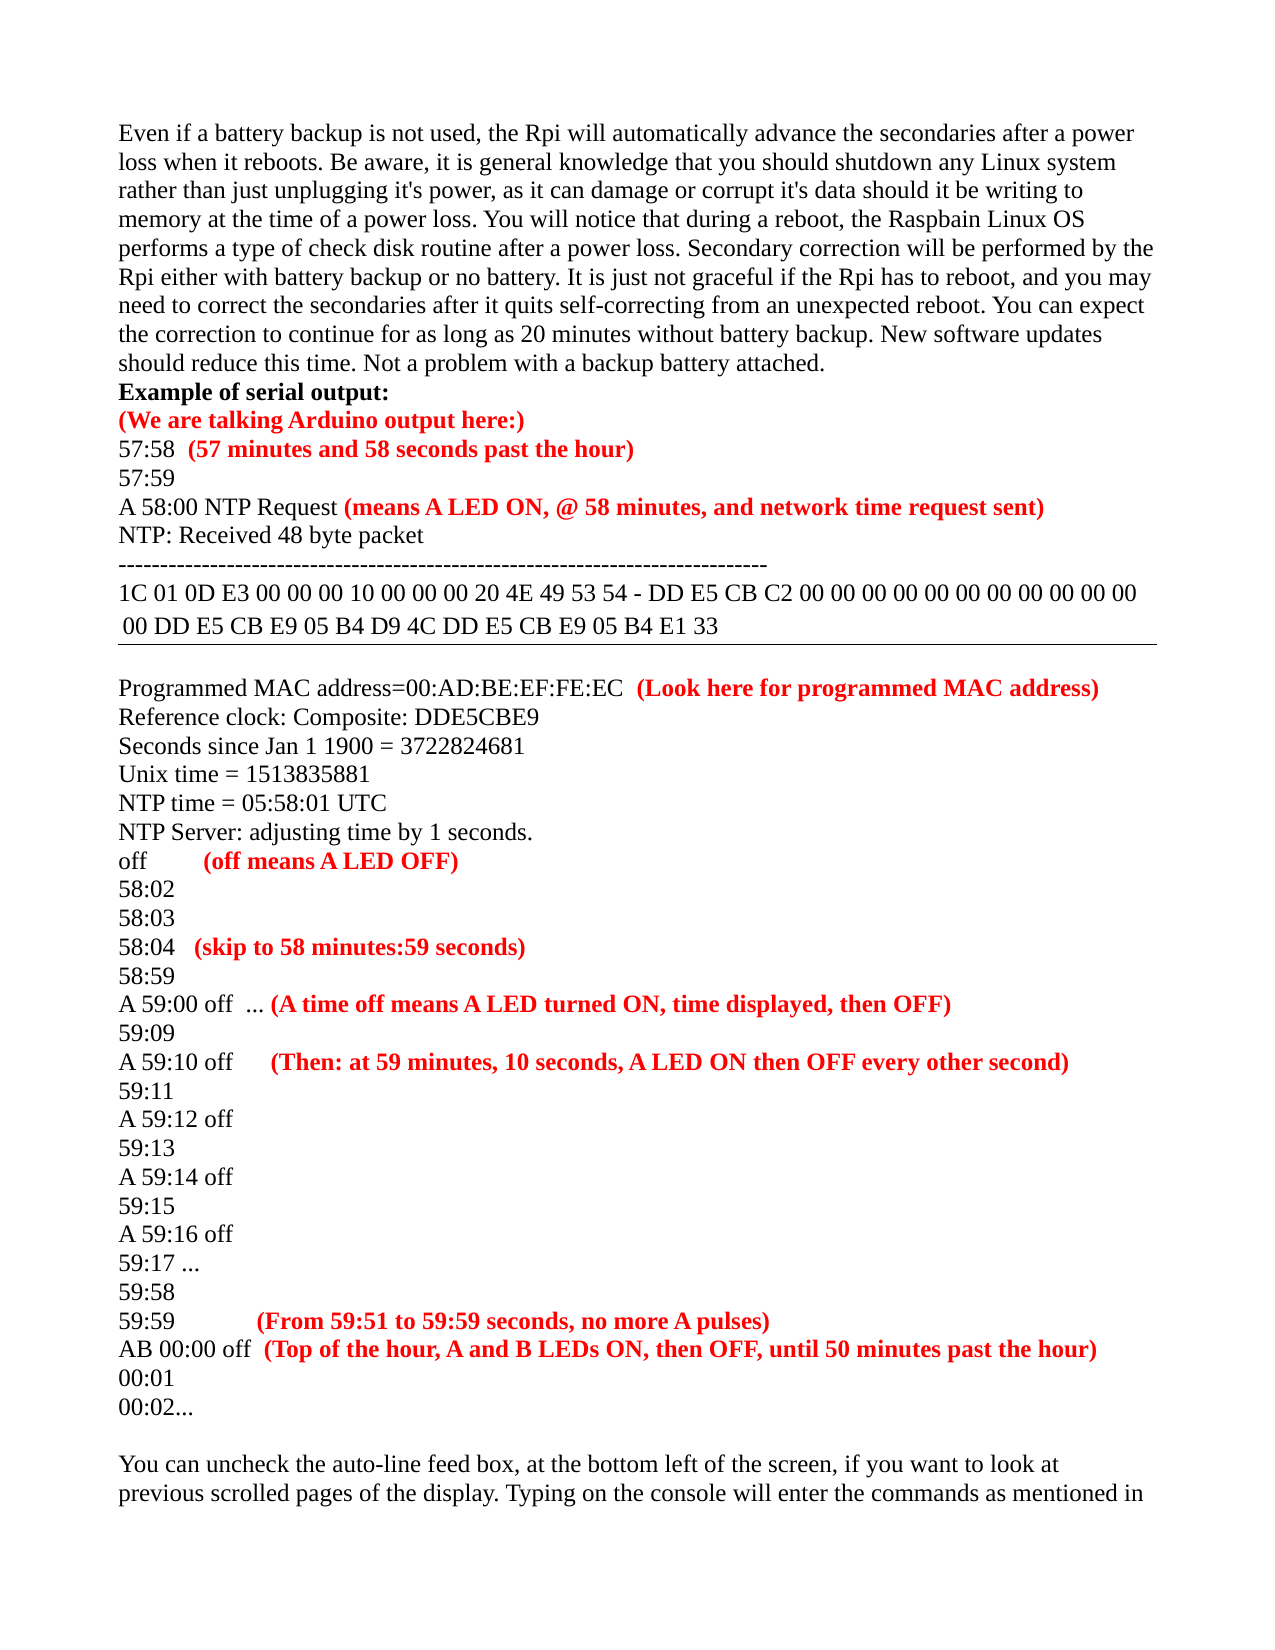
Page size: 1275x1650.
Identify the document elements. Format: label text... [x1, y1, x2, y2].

text 00:01 [118, 1363, 1157, 1392]
text Unix time = 1513835881 [118, 759, 1157, 788]
text ------------------------------------------------------------------------------ [118, 549, 1157, 578]
text 59:17 ... [118, 1248, 1157, 1277]
text 59:58 [118, 1277, 1157, 1306]
text NTP time = 05:58:01 UTC [118, 788, 1157, 817]
text Even if a battery backup is not used, the Rpi will automatically advance the secondaries after a power loss when it reboots. Be aware, it is general knowledge that you should shutdown any Linux system rather than just unplugging it's power, as it can damage or corrupt it's data should it be writing to memory at the time of a power loss. You will notice that during a reboot, the Raspbain Linux OS performs a type of check disk routine after a power loss. Secondary correction will be performed by the Rpi either with battery backup or no battery. It is just not graceful if the Rpi has to reboot, and you may need to correct the secondaries after it quits self-correcting from an unexpected reboot. You can expect the correction to continue for as long as 20 minutes without battery backup. New software updates should reduce this time. Not a problem with a backup battery attached. [118, 118, 1157, 377]
text A 59:10 off (Then: at 59 minutes, 10 seconds, A LED ON then OFF every other second) [118, 1047, 1157, 1076]
text 59:13 [118, 1133, 1157, 1162]
text 00 DD E5 CB E9 05 B4 D9 4C DD E5 CB E9 05 B4 E1 33 [118, 607, 1157, 644]
text 59:09 [118, 1018, 1157, 1047]
text Programmed MAC address=00:AD:BE:EF:FE:EC (Look here for programmed MAC address) [118, 673, 1157, 702]
text 00:02... [118, 1392, 1157, 1421]
text off (off means A LED OFF) [118, 846, 1157, 874]
text A 59:14 off [118, 1162, 1157, 1191]
text 59:11 [118, 1076, 1157, 1104]
text 58:59 [118, 961, 1157, 989]
text (We are talking Arduino output here:) [118, 406, 1157, 434]
text previous scrolled pages of the display. Typing on the console will enter the commands as mentioned in [118, 1478, 1157, 1507]
text 59:15 [118, 1191, 1157, 1219]
text 57:58 (57 minutes and 58 seconds past the hour) [118, 434, 1157, 463]
text NTP Server: adjusting time by 1 seconds. [118, 817, 1157, 846]
text Seconds since Jan 1 1900 = 3722824681 [118, 731, 1157, 759]
text 58:04 (skip to 58 minutes:59 seconds) [118, 932, 1157, 961]
text Example of serial output: [118, 377, 1157, 406]
text 58:02 [118, 874, 1157, 903]
text 57:59 [118, 463, 1157, 492]
text A 58:00 NTP Request (means A LED ON, @ 58 minutes, and network time request sent) [118, 492, 1157, 521]
text You can uncheck the auto-line feed box, at the bottom left of the screen, if you want to look at [118, 1449, 1157, 1478]
text AB 00:00 off (Top of the hour, A and B LEDs ON, then OFF, until 50 minutes past the hour) [118, 1334, 1157, 1363]
text NTP: Received 48 byte packet [118, 521, 1157, 549]
text 58:03 [118, 903, 1157, 932]
text A 59:12 off [118, 1104, 1157, 1133]
text A 59:16 off [118, 1219, 1157, 1248]
text Reference clock: Composite: DDE5CBE9 [118, 702, 1157, 731]
text A 59:00 off ... (A time off means A LED turned ON, time displayed, then OFF) [118, 989, 1157, 1018]
text 59:59 (From 59:51 to 59:59 seconds, no more A pulses) [118, 1306, 1157, 1334]
text 1C 01 0D E3 00 00 00 10 00 00 00 20 4E 49 53 54 - DD E5 CB C2 00 00 00 00 00 00 00 00 00 00 00 [118, 578, 1157, 607]
